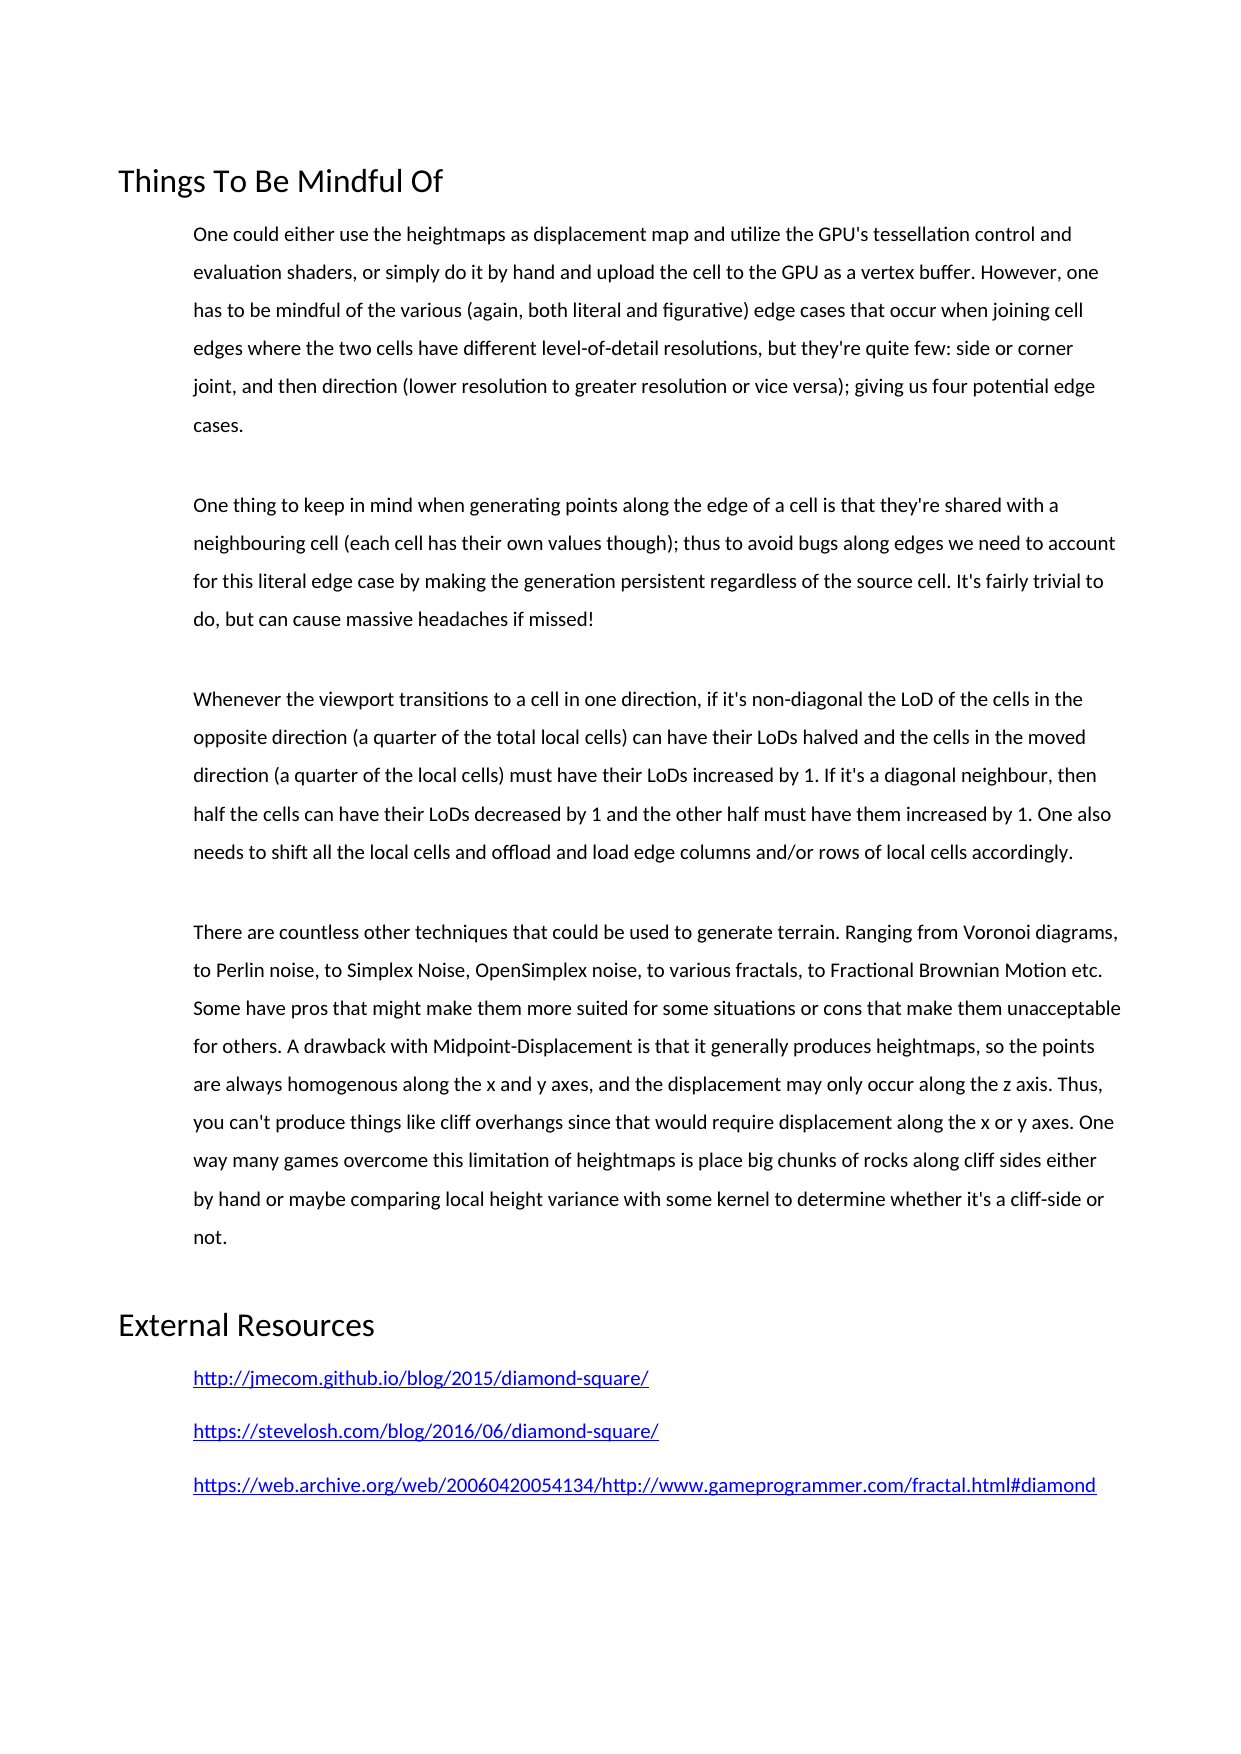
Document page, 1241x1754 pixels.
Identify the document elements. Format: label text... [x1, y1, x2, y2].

text External Resources [118, 1304, 1122, 1345]
text One thing to keep in mind when generating points along the edge of a cell is that they're shared with a neighbouring cell (each cell has their own values though); thus to avoid bugs along edges we need to account for this literal edge case by making the generation persistent regardless of the source cell. It's fairly trivial to do, but can cause massive headaches if missed! [193, 492, 1122, 632]
text Whenever the viewport transitions to a cell in one direction, if it's non-diagonal the LoD of the cells in the opposite direction (a quarter of the total local cells) can have their LoDs halved and the cells in the moved direction (a quarter of the local cells) must have their LoDs increased by 1. If it's a diagonal neighbour, then half the cells can have their LoDs decreased by 1 and the other half must have them increased by 1. One also needs to shift all the local cells and offload and load edge columns and/or rows of local cells accordingly. [193, 686, 1122, 864]
text Things To Be Mindful Of [118, 160, 1122, 201]
text One could either use the heightmaps as displacement map and utilize the GPU's tessellation control and evaluation shaders, or simply do it by hand and upload the cell to the GPU as a vertex buffer. However, one has to be mindful of the various (again, both literal and figurative) edge cases that occur when joining cell edges where the two cells have different level-of-detail resolutions, but they're quite few: side or corner joint, and then direction (lower resolution to greater resolution or vice versa); giving us four potential edge cases. [193, 221, 1122, 437]
text https://web.archive.org/web/20060420054134/http://www.gameprogrammer.com/fractal.html#diamond [193, 1472, 1122, 1497]
text http://jmecom.github.io/blog/2015/diamond-square/ [193, 1365, 1122, 1391]
text https://stevelosh.com/blog/2016/06/diamond-square/ [193, 1418, 1122, 1444]
text There are countless other techniques that could be used to generate terrain. Ranging from Voronoi diagrams, to Perlin noise, to Simplex Noise, OpenSimplex noise, to various fractals, to Fractional Brownian Motion etc. Some have pros that might make them more suited for some situations or cons that make them unacceptable for others. A drawback with Midpoint-Displacement is that it generally produces heightmaps, so the points are always homogenous along the x and y axes, and the displacement may only occur along the z axis. Thus, you can't produce things like cliff overhangs since that would require displacement along the x or y axes. One way many games overcome this limitation of heightmaps is place big chunks of rocks along cliff sides either by hand or maybe comparing local height variance with some kernel to determine whether it's a cliff-side or not. [193, 919, 1122, 1249]
